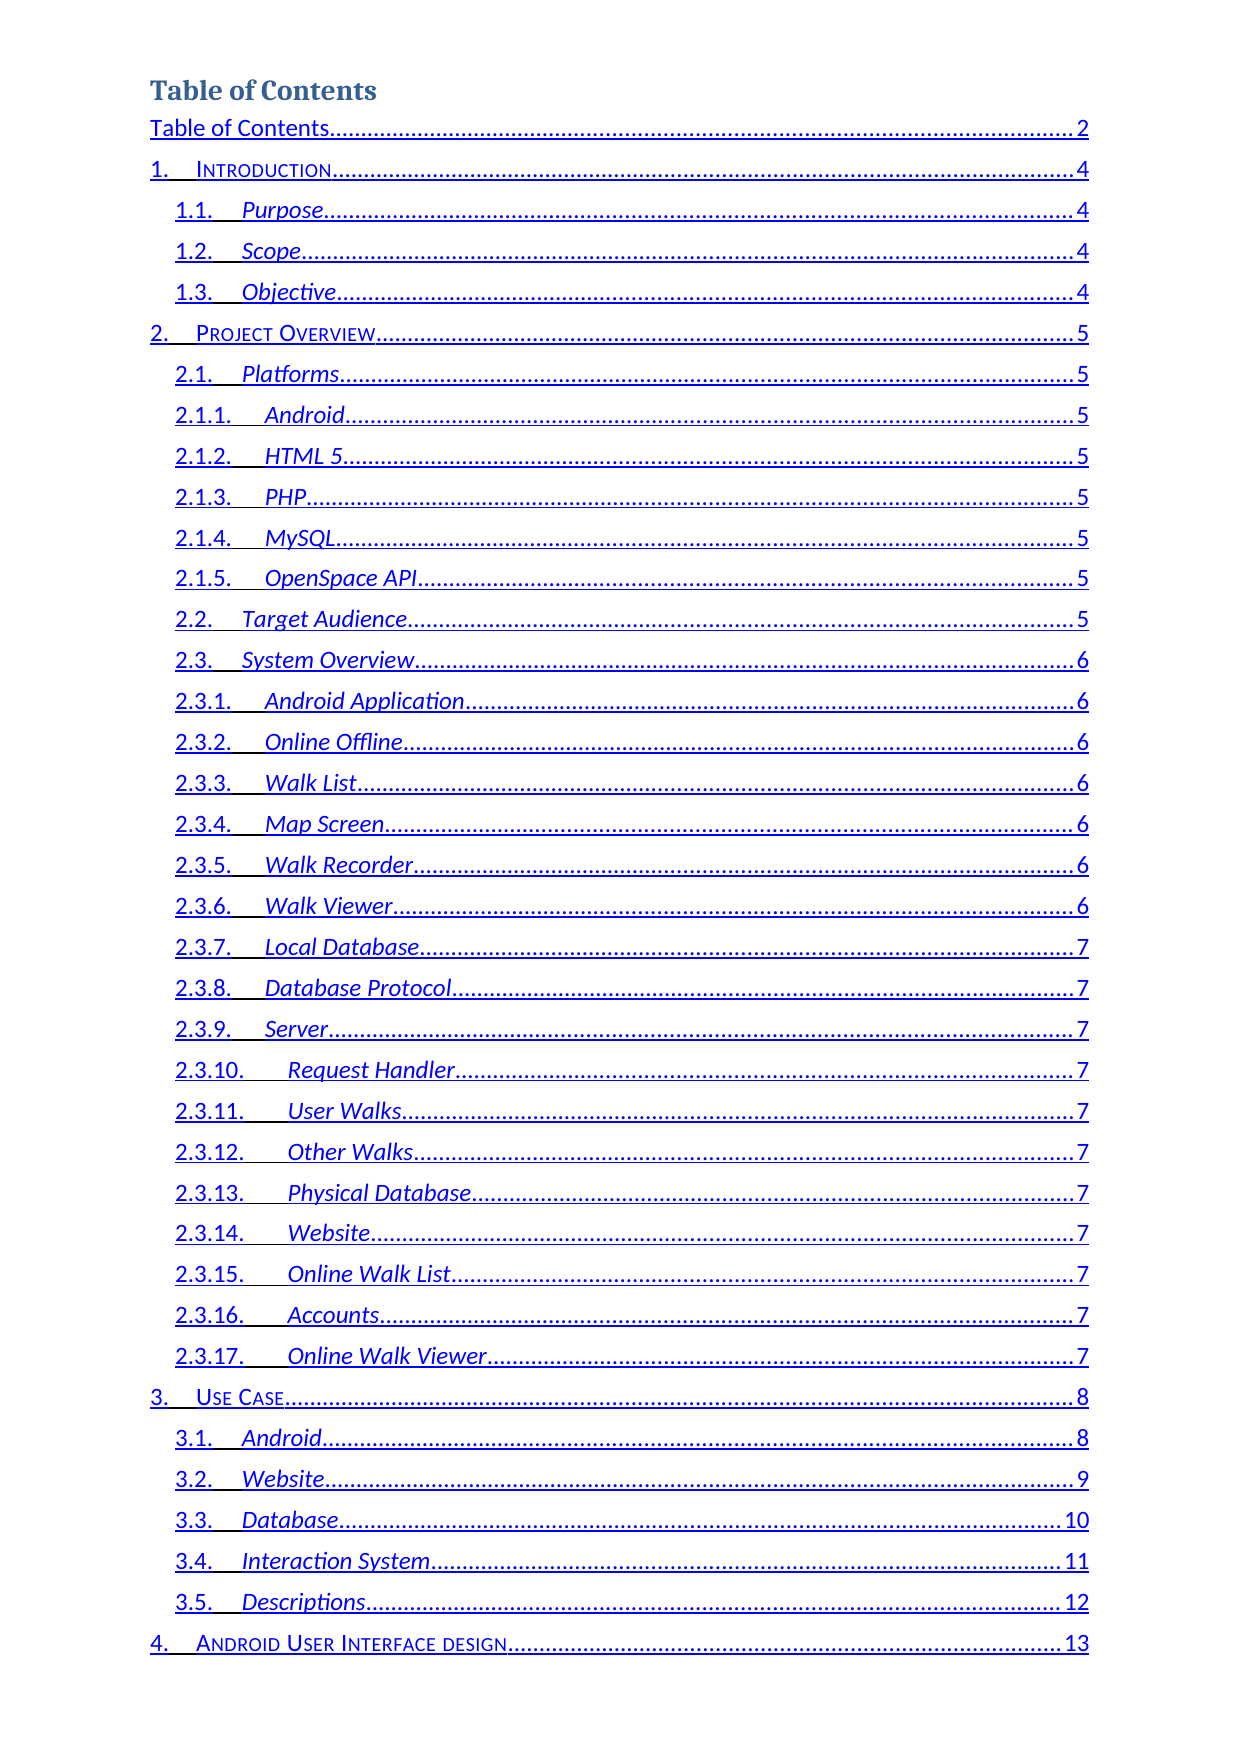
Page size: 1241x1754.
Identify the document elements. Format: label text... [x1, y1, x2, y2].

text 2.3.1. Android Application 6 [175, 685, 1090, 716]
text 2.1.1. Android 5 [175, 399, 1090, 429]
text 2.3.17. Online Walk Viewer 7 [175, 1340, 1090, 1371]
text 2.1.5. OpenSpace API 5 [175, 563, 1090, 593]
text 2.3.3. Walk List 6 [175, 767, 1090, 798]
text 1.1. Purpose 4 [175, 194, 1090, 225]
text 2.1.2. HTML 5 5 [175, 440, 1090, 470]
text 2.3. System Overview 6 [175, 644, 1090, 675]
text 2.3.10. Request Handler 7 [175, 1054, 1090, 1084]
text 2.1. Platforms 5 [175, 358, 1090, 388]
text Table of Contents 2 [150, 112, 1090, 143]
text 2.3.5. Walk Recorder 6 [175, 849, 1090, 880]
text 2.3.12. Other Walks 7 [175, 1136, 1090, 1166]
text 4. Android User Interface design 13 [150, 1627, 1090, 1657]
text 3.2. Website 9 [175, 1463, 1090, 1494]
text 1.2. Scope 4 [175, 235, 1090, 266]
subtitle Table of Contents [150, 74, 1090, 107]
text 2.3.6. Walk Viewer 6 [175, 890, 1090, 921]
text 2.3.7. Local Database 7 [175, 931, 1090, 962]
text 2.3.4. Map Screen 6 [175, 808, 1090, 839]
text 3.4. Interaction System 11 [175, 1545, 1090, 1576]
text 2.3.9. Server 7 [175, 1013, 1090, 1043]
text 2.3.2. Online Offline 6 [175, 726, 1090, 757]
text 2.3.13. Physical Database 7 [175, 1177, 1090, 1207]
text 3.3. Database 10 [175, 1504, 1090, 1535]
text 2.3.11. User Walks 7 [175, 1095, 1090, 1125]
text 2.1.3. PHP 5 [175, 481, 1090, 511]
text 2.3.16. Accounts 7 [175, 1299, 1090, 1330]
text 1.3. Objective 4 [175, 276, 1090, 307]
text 2.3.15. Online Walk List 7 [175, 1258, 1090, 1289]
text 2.3.8. Database Protocol 7 [175, 972, 1090, 1002]
text 3.1. Android 8 [175, 1422, 1090, 1453]
text 3. Use Case 8 [150, 1381, 1090, 1412]
text 2.1.4. MySQL 5 [175, 522, 1090, 552]
text 3.5. Descriptions 12 [175, 1586, 1090, 1617]
text 2. Project Overview 5 [150, 317, 1090, 347]
text 2.2. Target Audience 5 [175, 603, 1090, 634]
text 1. Introduction 4 [150, 153, 1090, 184]
text 2.3.14. Website 7 [175, 1218, 1090, 1248]
